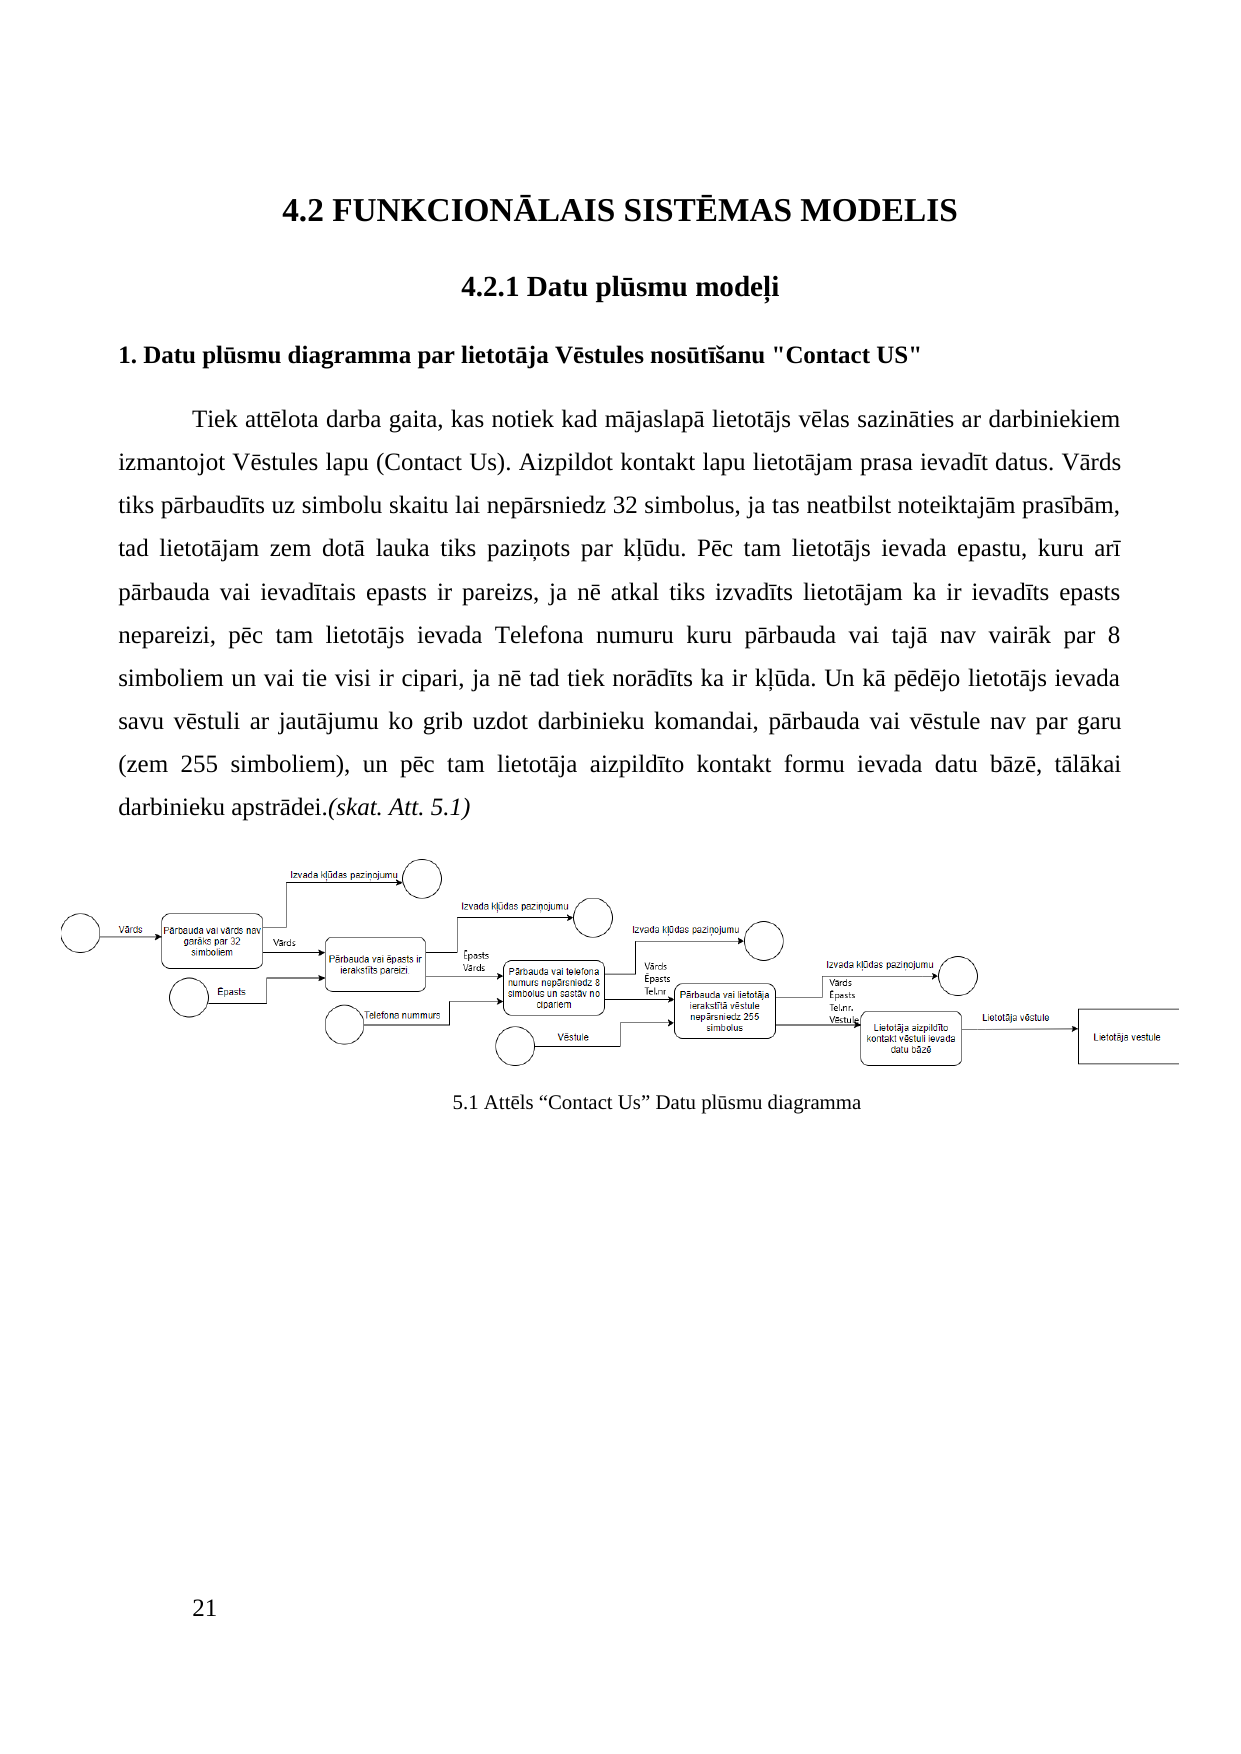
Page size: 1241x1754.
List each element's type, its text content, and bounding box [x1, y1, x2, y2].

text Tiek attēlota darba gaita, kas notiek kad mājaslapā lietotājs vēlas sazināties ar darbiniekiem izmantojot Vēstules lapu (Contact Us). Aizpildot kontakt lapu lietotājam prasa ievadīt datus. Vārds tiks pārbaudīts uz simbolu skaitu lai nepārsniedz 32 simbolus, ja tas neatbilst noteiktajām prasībām, tad lietotājam zem dotā lauka tiks paziņots par kļūdu. Pēc tam lietotājs ievada epastu, kuru arī pārbauda vai ievadītais epasts ir pareizs, ja nē atkal tiks izvadīts lietotājam ka ir ievadīts epasts nepareizi, pēc tam lietotājs ievada Telefona numuru kuru pārbauda vai tajā nav vairāk par 8 simboliem un vai tie visi ir cipari, ja nē tad tiek norādīts ka ir kļūda. Un kā pēdējo lietotājs ievada savu vēstuli ar jautājumu ko grib uzdot darbinieku komandai, pārbauda vai vēstule nav par garu (zem 255 simboliem), un pēc tam lietotāja aizpildīto kontakt formu ievada datu bāzē, tālākai darbinieku apstrādei.(skat. Att. 5.1) [118, 404, 1122, 821]
text 4.2 FUNKCIONĀLAIS SISTĒMAS MODELIS [118, 191, 1122, 229]
text 4.2.1 Datu plūsmu modeļi [118, 269, 1122, 302]
picture [61, 846, 1179, 1079]
text 1. Datu plūsmu diagramma par lietotāja Vēstules nosūtīšanu "Contact US" [118, 340, 1122, 369]
text 5.1 Attēls “Contact Us” Datu plūsmu diagramma [118, 1079, 1122, 1114]
